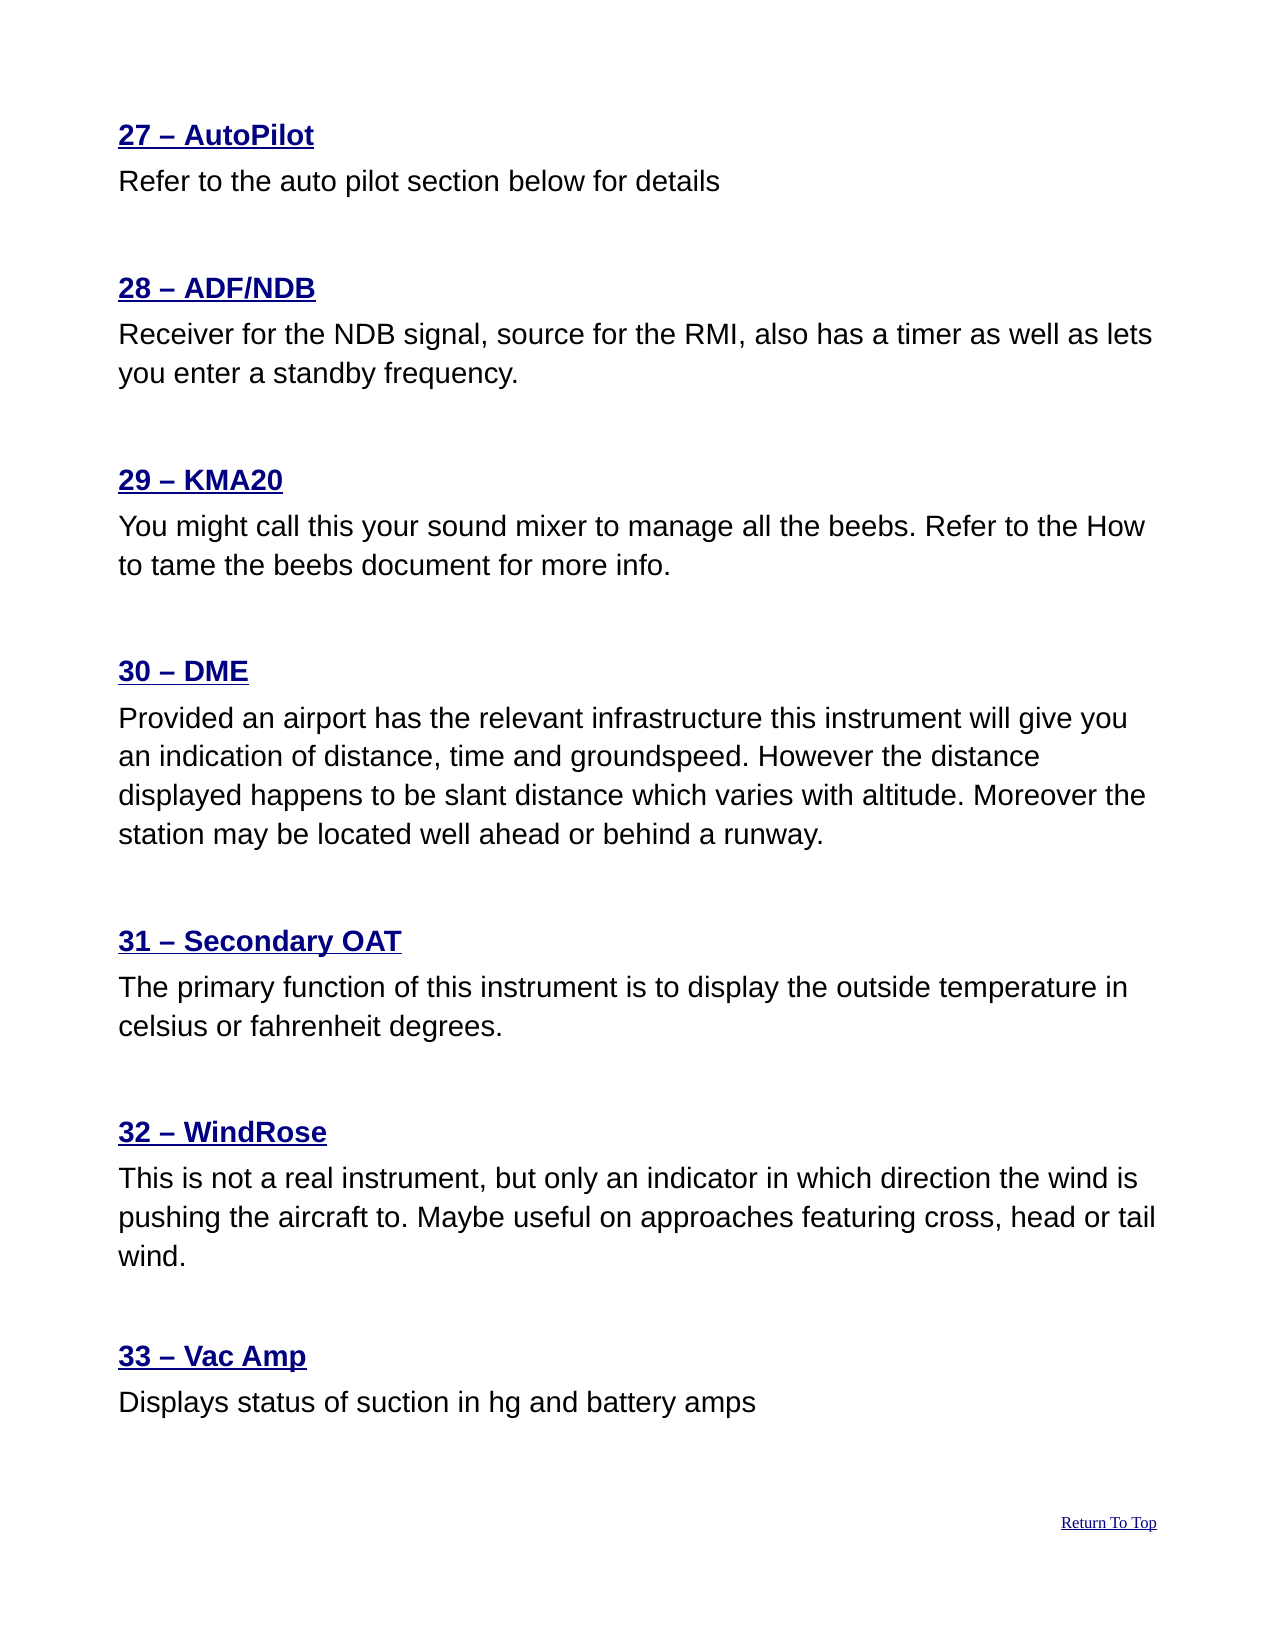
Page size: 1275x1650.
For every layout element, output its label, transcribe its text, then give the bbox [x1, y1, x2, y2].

text The primary function of this instrument is to display the outside temperature in celsius or fahrenheit degrees. [118, 970, 1157, 1081]
text You might call this your sound mixer to manage all the beebs. Refer to the How to tame the beebs document for more info. [118, 509, 1157, 620]
subtitle 30 – DME [118, 654, 1157, 688]
subtitle 29 – KMA20 [118, 463, 1157, 496]
text This is not a real instrument, but only an indicator in which direction the wind is pushing the aircraft to. Maybe useful on approaches featuring cross, head or tail wind. [118, 1161, 1157, 1306]
subtitle 27 – AutoPilot [118, 118, 1157, 152]
text Receiver for the NDB signal, source for the RMI, also has a timer as well as lets you enter a standby frequency. [118, 317, 1157, 428]
subtitle 32 – WindRose [118, 1115, 1157, 1149]
subtitle 31 – Secondary OAT [118, 923, 1157, 957]
subtitle 33 – Vac Amp [118, 1339, 1157, 1373]
text Refer to the auto pilot section below for details [118, 164, 1157, 237]
subtitle 28 – ADF/NDB [118, 271, 1157, 305]
text Displays status of suction in hg and battery amps [118, 1385, 1157, 1419]
text Provided an airport has the relevant infrastructure this instrument will give you an indication of distance, time and groundspeed. However the distance displayed happens to be slant distance which varies with altitude. Moreover the station may be located well ahead or behind a runway. [118, 701, 1157, 889]
